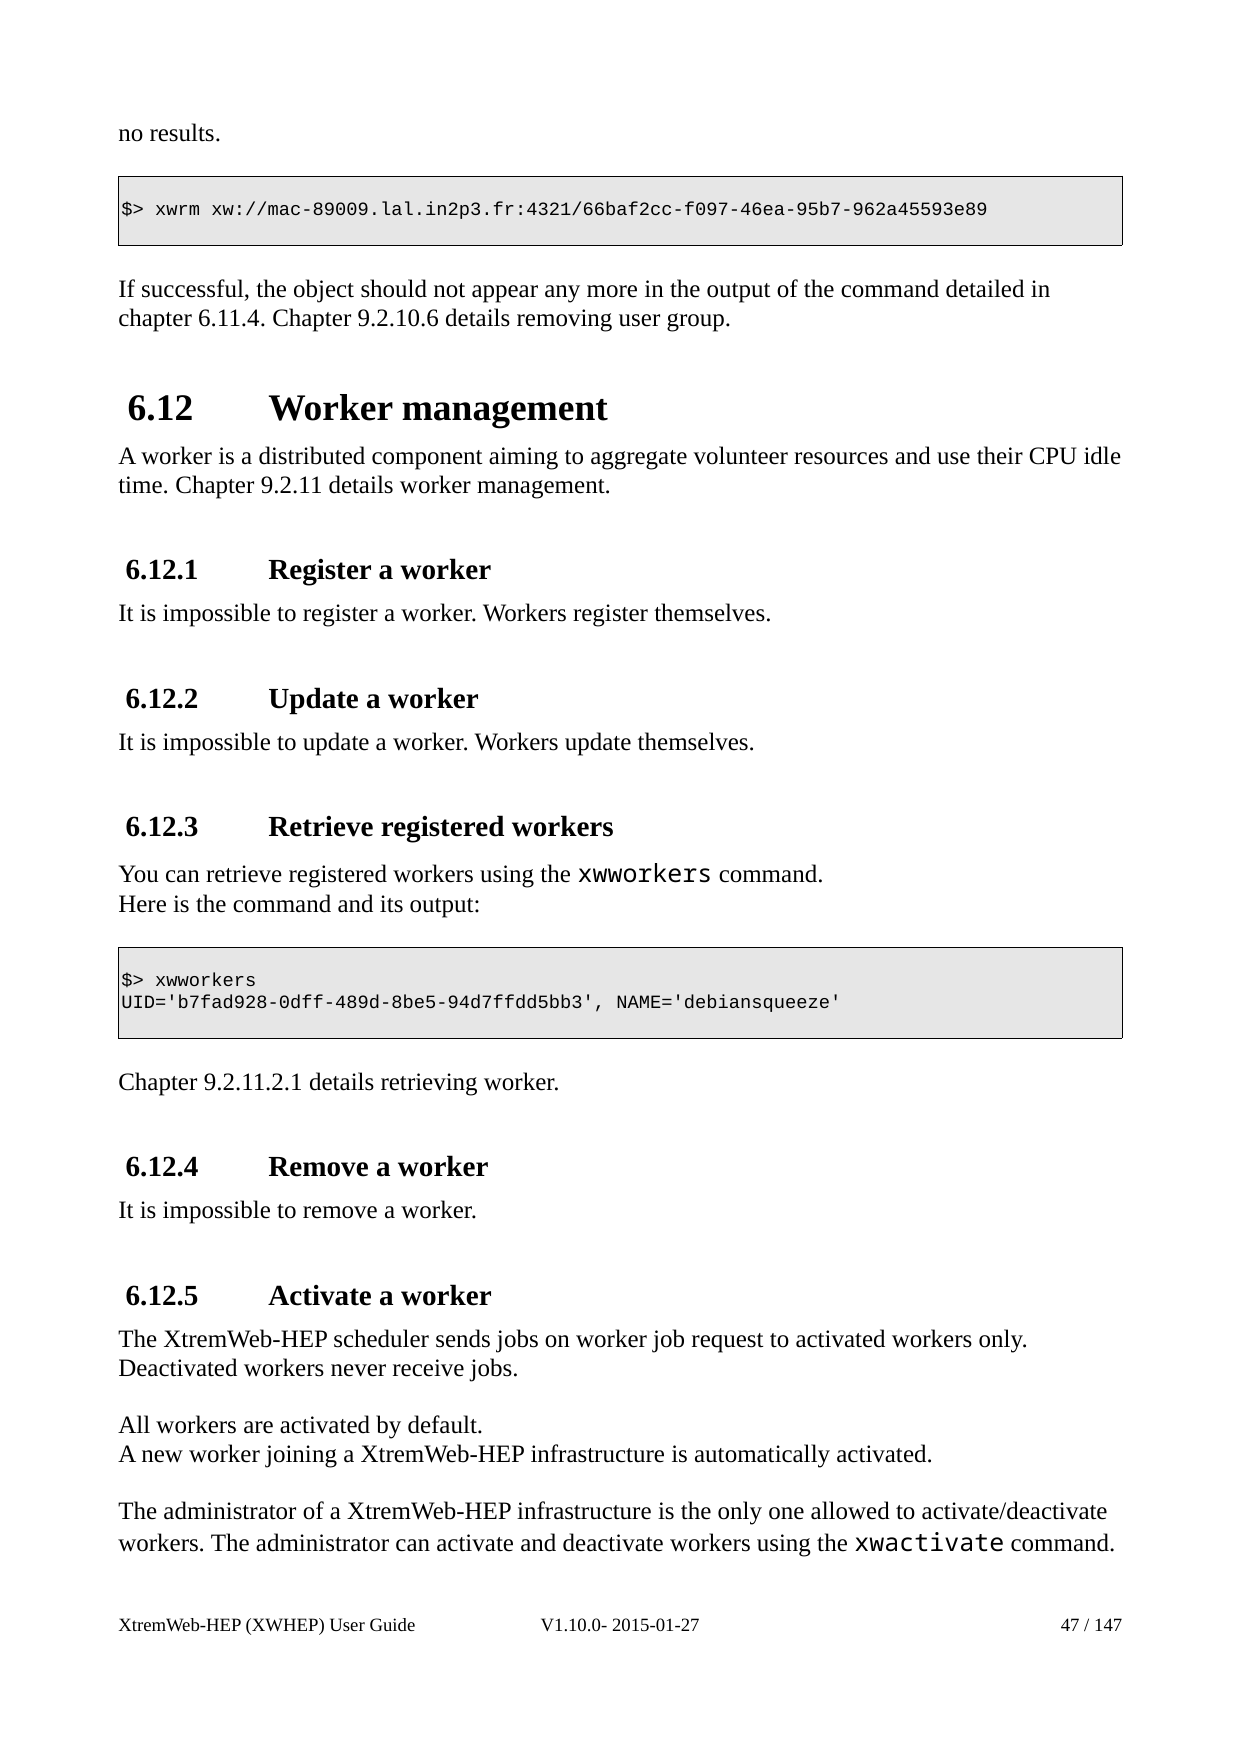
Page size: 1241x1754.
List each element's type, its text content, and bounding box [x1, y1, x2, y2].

text $> xwworkers [119, 968, 1122, 989]
text All workers are activated by default. [118, 1410, 1122, 1439]
text If successful, the object should not appear any more in the output of the command detailed in chapter 6.11.4. Chapter 9.2.10.6 details removing user group. [118, 274, 1122, 332]
text It is impossible to remove a worker. [118, 1195, 1122, 1224]
text You can retrieve registered workers using the xwworkers command. [118, 855, 1122, 889]
subtitle Remove a worker [118, 1149, 1122, 1183]
text Here is the command and its output: [118, 889, 1122, 918]
text $> xwrm xw://mac-89009.lal.in2p3.fr:4321/66baf2cc-f097-46ea-95b7-962a45593e89 [119, 197, 1122, 218]
text The administrator of a XtremWeb-HEP infrastructure is the only one allowed to activate/deactivate workers. The administrator can activate and deactivate workers using the xwactivate command. [118, 1496, 1122, 1559]
subtitle Register a worker [118, 552, 1122, 586]
text Chapter 9.2.11.2.1 details retrieving worker. [118, 1067, 1122, 1096]
text A new worker joining a XtremWeb-HEP infrastructure is automatically activated. [118, 1439, 1122, 1468]
subtitle Activate a worker [118, 1278, 1122, 1311]
subtitle Worker management [118, 385, 1122, 428]
text It is impossible to register a worker. Workers register themselves. [118, 598, 1122, 627]
text no results. [118, 118, 1122, 147]
subtitle Update a worker [118, 681, 1122, 714]
text A worker is a distributed component aiming to aggregate volunteer resources and use their CPU idle time. Chapter 9.2.11 details worker management. [118, 441, 1122, 498]
text UID='b7fad928-0dff-489d-8be5-94d7ffdd5bb3', NAME='debiansqueeze' [119, 989, 1122, 1011]
text The XtremWeb-HEP scheduler sends jobs on worker job request to activated workers only. Deactivated workers never receive jobs. [118, 1324, 1122, 1381]
text It is impossible to update a worker. Workers update themselves. [118, 727, 1122, 756]
subtitle Retrieve registered workers [118, 809, 1122, 843]
